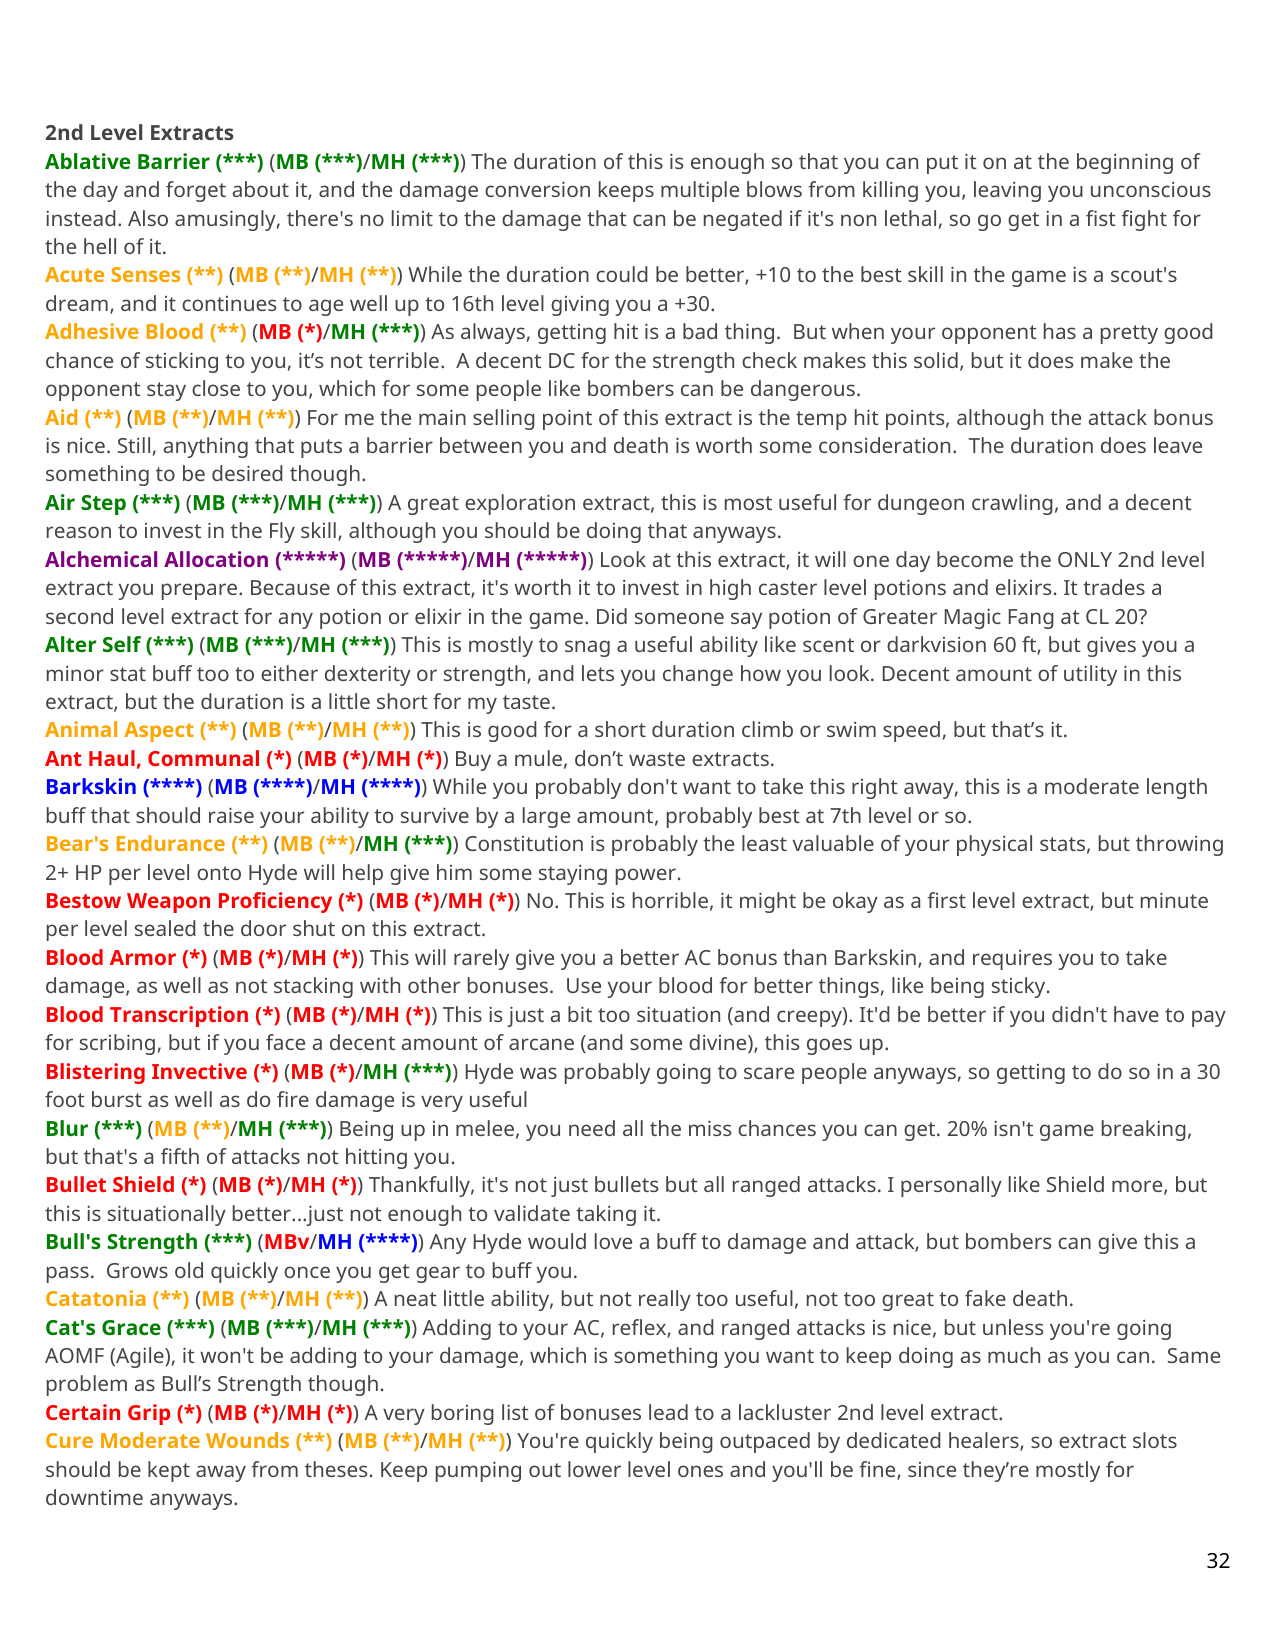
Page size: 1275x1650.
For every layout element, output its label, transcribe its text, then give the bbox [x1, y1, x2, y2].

text Certain Grip (*) (MB (*)/MH (*)) A very boring list of bonuses lead to a lackluster 2nd level extract. [45, 1398, 1230, 1426]
text 2nd Level Extracts [45, 118, 1230, 147]
text Catatonia (**) (MB (**)/MH (**)) A neat little ability, but not really too useful, not too great to fake death. [45, 1284, 1230, 1313]
text Aid (**) (MB (**)/MH (**)) For me the main selling point of this extract is the temp hit points, although the attack bonus is nice. Still, anything that puts a barrier between you and death is worth some consideration. The duration does leave something to be desired though. [45, 403, 1230, 488]
text Cure Moderate Wounds (**) (MB (**)/MH (**)) You're quickly being outpaced by dedicated healers, so extract slots should be kept away from theses. Keep pumping out lower level ones and you'll be fine, since they’re mostly for downtime anyways. [45, 1426, 1230, 1512]
text Cat's Grace (***) (MB (***)/MH (***)) Adding to your AC, reflex, and ranged attacks is nice, but unless you're going AOMF (Agile), it won't be adding to your damage, which is something you want to keep doing as much as you can. Same problem as Bull’s Strength though. [45, 1313, 1230, 1398]
text Air Step (***) (MB (***)/MH (***)) A great exploration extract, this is most useful for dungeon crawling, and a decent reason to invest in the Fly skill, although you should be doing that anyways. [45, 488, 1230, 545]
text Alchemical Allocation (*****) (MB (*****)/MH (*****)) Look at this extract, it will one day become the ONLY 2nd level extract you prepare. Because of this extract, it's worth it to invest in high caster level potions and elixirs. It trades a second level extract for any potion or elixir in the game. Did someone say potion of Greater Magic Fang at CL 20? [45, 545, 1230, 630]
text Ant Haul, Communal (*) (MB (*)/MH (*)) Buy a mule, don’t waste extracts. [45, 744, 1230, 772]
text Alter Self (***) (MB (***)/MH (***)) This is mostly to snag a useful ability like scent or darkvision 60 ft, but gives you a minor stat buff too to either dexterity or strength, and lets you change how you look. Decent amount of utility in this extract, but the duration is a little short for my taste. [45, 630, 1230, 716]
text Animal Aspect (**) (MB (**)/MH (**)) This is good for a short duration climb or swim speed, but that’s it. [45, 716, 1230, 744]
text Bestow Weapon Proficiency (*) (MB (*)/MH (*)) No. This is horrible, it might be okay as a first level extract, but minute per level sealed the door shut on this extract. [45, 886, 1230, 943]
text Bullet Shield (*) (MB (*)/MH (*)) Thankfully, it's not just bullets but all ranged attacks. I personally like Shield more, but this is situationally better...just not enough to validate taking it. [45, 1171, 1230, 1227]
text Blood Armor (*) (MB (*)/MH (*)) This will rarely give you a better AC bonus than Barkskin, and requires you to take damage, as well as not stacking with other bonuses. Use your blood for better things, like being sticky. [45, 943, 1230, 1000]
text Blur (***) (MB (**)/MH (***)) Being up in melee, you need all the miss chances you can get. 20% isn't game breaking, but that's a fifth of attacks not hitting you. [45, 1114, 1230, 1171]
text Ablative Barrier (***) (MB (***)/MH (***)) The duration of this is enough so that you can put it on at the beginning of the day and forget about it, and the damage conversion keeps multiple blows from killing you, leaving you unconscious instead. Also amusingly, there's no limit to the damage that can be negated if it's non lethal, so go get in a fist fight for the hell of it. [45, 147, 1230, 261]
text Barkskin (****) (MB (****)/MH (****)) While you probably don't want to take this right away, this is a moderate length buff that should raise your ability to survive by a large amount, probably best at 7th level or so. [45, 772, 1230, 829]
text Blood Transcription (*) (MB (*)/MH (*)) This is just a bit too situation (and creepy). It'd be better if you didn't have to pay for scribing, but if you face a decent amount of arcane (and some divine), this goes up. [45, 1000, 1230, 1057]
text Adhesive Blood (**) (MB (*)/MH (***)) As always, getting hit is a bad thing. But when your opponent has a pretty good chance of sticking to you, it’s not terrible. A decent DC for the strength check makes this solid, but it does make the opponent stay close to you, which for some people like bombers can be dangerous. [45, 317, 1230, 403]
text Bull's Strength (***) (MBv/MH (****)) Any Hyde would love a buff to damage and attack, but bombers can give this a pass. Grows old quickly once you get gear to buff you. [45, 1227, 1230, 1284]
text Acute Senses (**) (MB (**)/MH (**)) While the duration could be better, +10 to the best skill in the game is a scout's dream, and it continues to age well up to 16th level giving you a +30. [45, 261, 1230, 317]
text Blistering Invective (*) (MB (*)/MH (***)) Hyde was probably going to scare people anyways, so getting to do so in a 30 foot burst as well as do fire damage is very useful [45, 1057, 1230, 1114]
text Bear's Endurance (**) (MB (**)/MH (***)) Constitution is probably the least valuable of your physical stats, but throwing 2+ HP per level onto Hyde will help give him some staying power. [45, 829, 1230, 886]
